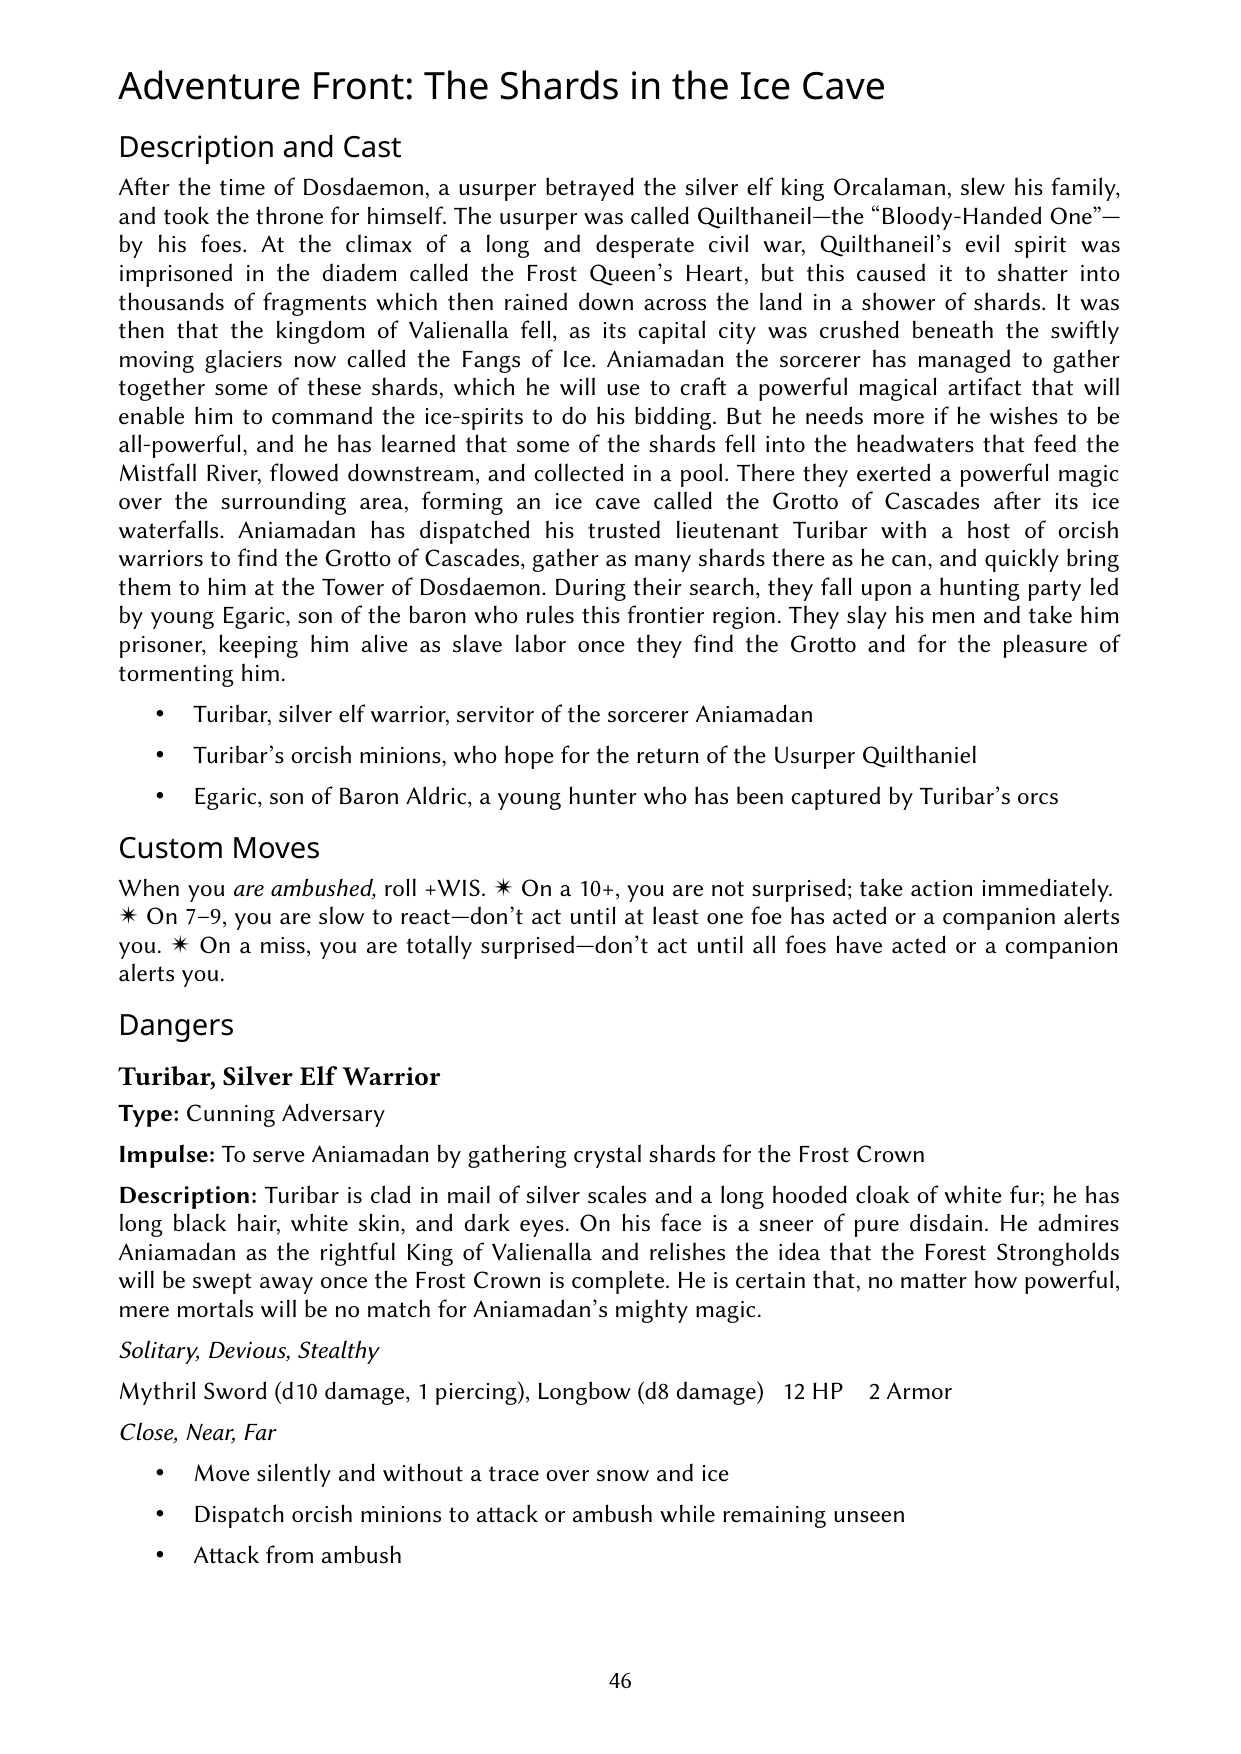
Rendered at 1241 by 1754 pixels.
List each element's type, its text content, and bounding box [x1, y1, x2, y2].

subtitle Adventure Front: The Shards in the Ice Cave [118, 59, 1122, 110]
text Solitary, Devious, Stealthy [118, 1336, 1122, 1364]
subtitle Dangers [118, 1004, 1122, 1044]
text After the time of Dosdaemon, a usurper betrayed the silver elf king Orcalaman, slew his family, and took the throne for himself. The usurper was called Quilthaneil—the “Bloody-Handed One”—by his foes. At the climax of a long and desperate civil war, Quilthaneil’s evil spirit was imprisoned in the diadem called the Frost Queen’s Heart, but this caused it to shatter into thousands of fragments which then rained down across the land in a shower of shards. It was then that the kingdom of Valienalla fell, as its capital city was crushed beneath the swiftly moving glaciers now called the Fangs of Ice. Aniamadan the sorcerer has managed to gather together some of these shards, which he will use to craft a powerful magical artifact that will enable him to command the ice-spirits to do his bidding. But he needs more if he wishes to be all-powerful, and he has learned that some of the shards fell into the headwaters that feed the Mistfall River, flowed downstream, and collected in a pool. There they exerted a powerful magic over the surrounding area, forming an ice cave called the Grotto of Cascades after its ice waterfalls. Aniamadan has dispatched his trusted lieutenant Turibar with a host of orcish warriors to find the Grotto of Cascades, gather as many shards there as he can, and quickly bring them to him at the Tower of Dosdaemon. During their search, they fall upon a hunting party led by young Egaric, son of the baron who rules this frontier region. They slay his men and take him prisoner, keeping him alive as slave labor once they find the Grotto and for the pleasure of tormenting him. [118, 173, 1122, 687]
text Close, Near, Far [118, 1418, 1122, 1447]
text Type: Cunning Adversary [118, 1099, 1122, 1127]
text Description: Turibar is clad in mail of silver scales and a long hooded cloak of white fur; he has long black hair, white skin, and dark eyes. On his face is a sneer of pure disdain. He admires Aniamadan as the rightful King of Valienalla and relishes the idea that the Forest Strongholds will be swept away once the Frost Crown is complete. He is certain that, no matter how powerful, mere mortals will be no match for Aniamadan’s mighty magic. [118, 1181, 1122, 1323]
list Dispatch orcish minions to attack or ambush while remaining unseen [156, 1500, 1122, 1529]
subtitle Custom Moves [118, 827, 1122, 867]
list Turibar, silver elf warrior, servitor of the sorcerer Aniamadan [156, 700, 1122, 728]
list Turibar’s orcish minions, who hope for the return of the Usurper Quilthaniel [156, 741, 1122, 769]
text When you are ambushed, roll +WIS. ✴ On a 10+, you are not surprised; take action immediately. ✴ On 7–9, you are slow to react—don’t act until at least one foe has acted or a companion alerts you. ✴ On a miss, you are totally surprised—don’t act until all foes have acted or a companion alerts you. [118, 874, 1122, 988]
text Turibar, Silver Elf Warrior [118, 1061, 1122, 1092]
subtitle Description and Cast [118, 127, 1122, 166]
text Impulse: To serve Aniamadan by gathering crystal shards for the Frost Crown [118, 1140, 1122, 1168]
list Move silently and without a trace over snow and ice [156, 1459, 1122, 1488]
text Mythril Sword (d10 damage, 1 piercing), Longbow (d8 damage) 12 HP 2 Armor [118, 1377, 1122, 1406]
list Egaric, son of Baron Aldric, a young hunter who has been captured by Turibar’s orcs [156, 782, 1122, 810]
list Attack from ambush [156, 1541, 1122, 1570]
